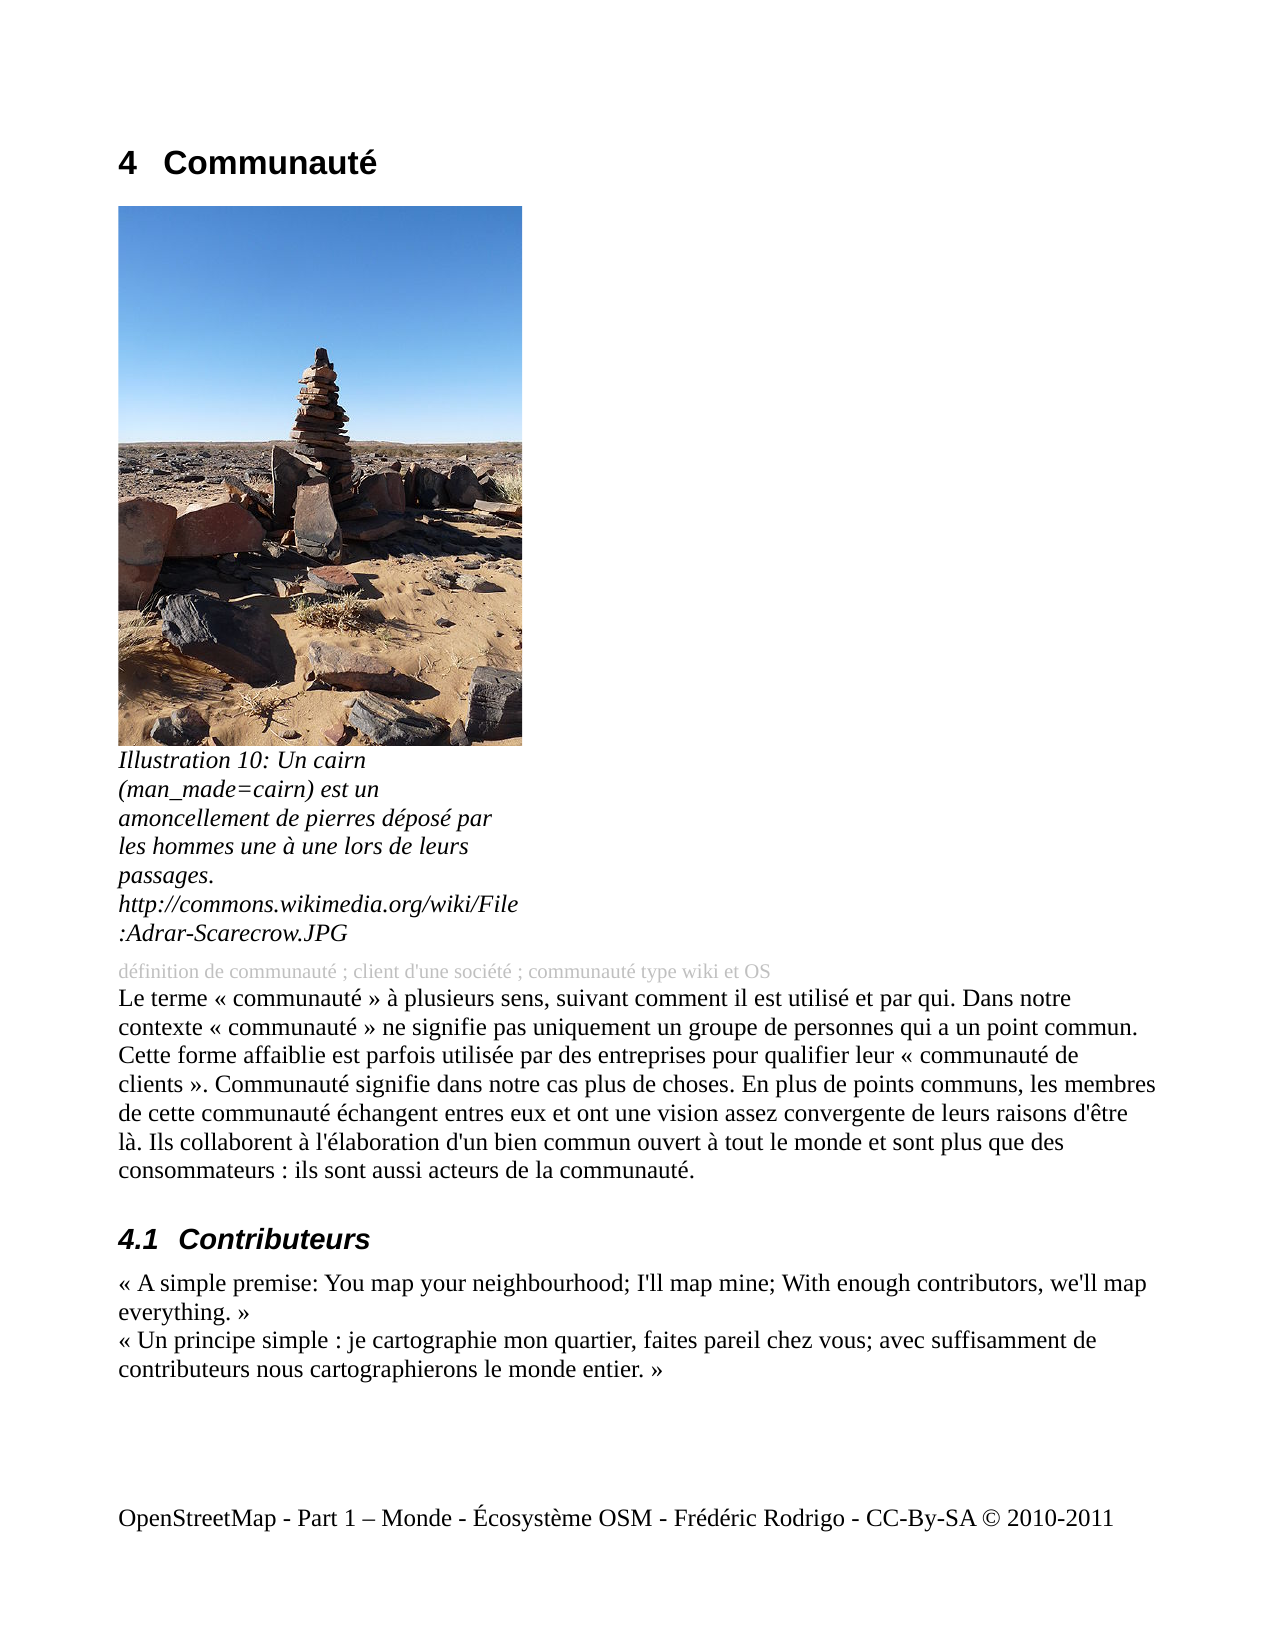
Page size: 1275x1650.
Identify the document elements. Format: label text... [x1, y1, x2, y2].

picture [118, 206, 523, 746]
subtitle Communauté [118, 143, 1157, 182]
text Illustration 10: Un cairn (man_made=cairn) est un amoncellement de pierres déposé par les hommes une à une lors de leurs passages. http://commons.wikimedia.org/wiki/File:Adrar-Scarecrow.JPG [118, 746, 522, 946]
text « Un principe simple : je cartographie mon quartier, faites pareil chez vous; avec suffisamment de contributeurs nous cartographierons le monde entier. » [118, 1325, 1157, 1383]
text Le terme « communauté » à plusieurs sens, suivant comment il est utilisé et par qui. Dans notre contexte « communauté » ne signifie pas uniquement un groupe de personnes qui a un point commun. Cette forme affaiblie est parfois utilisée par des entreprises pour qualifier leur « communauté de clients ». Communauté signifie dans notre cas plus de choses. En plus de points communs, les membres de cette communauté échangent entres eux et ont une vision assez convergente de leurs raisons d'être là. Ils collaborent à l'élaboration d'un bien commun ouvert à tout le monde et sont plus que des consommateurs : ils sont aussi acteurs de la communauté. [118, 983, 1157, 1184]
subtitle Contributeurs [118, 1222, 1157, 1255]
text définition de communauté ; client d'une société ; communauté type wiki et OS [118, 959, 1157, 983]
text « A simple premise: You map your neighbourhood; I'll map mine; With enough contributors, we'll map everything. » [118, 1268, 1157, 1325]
